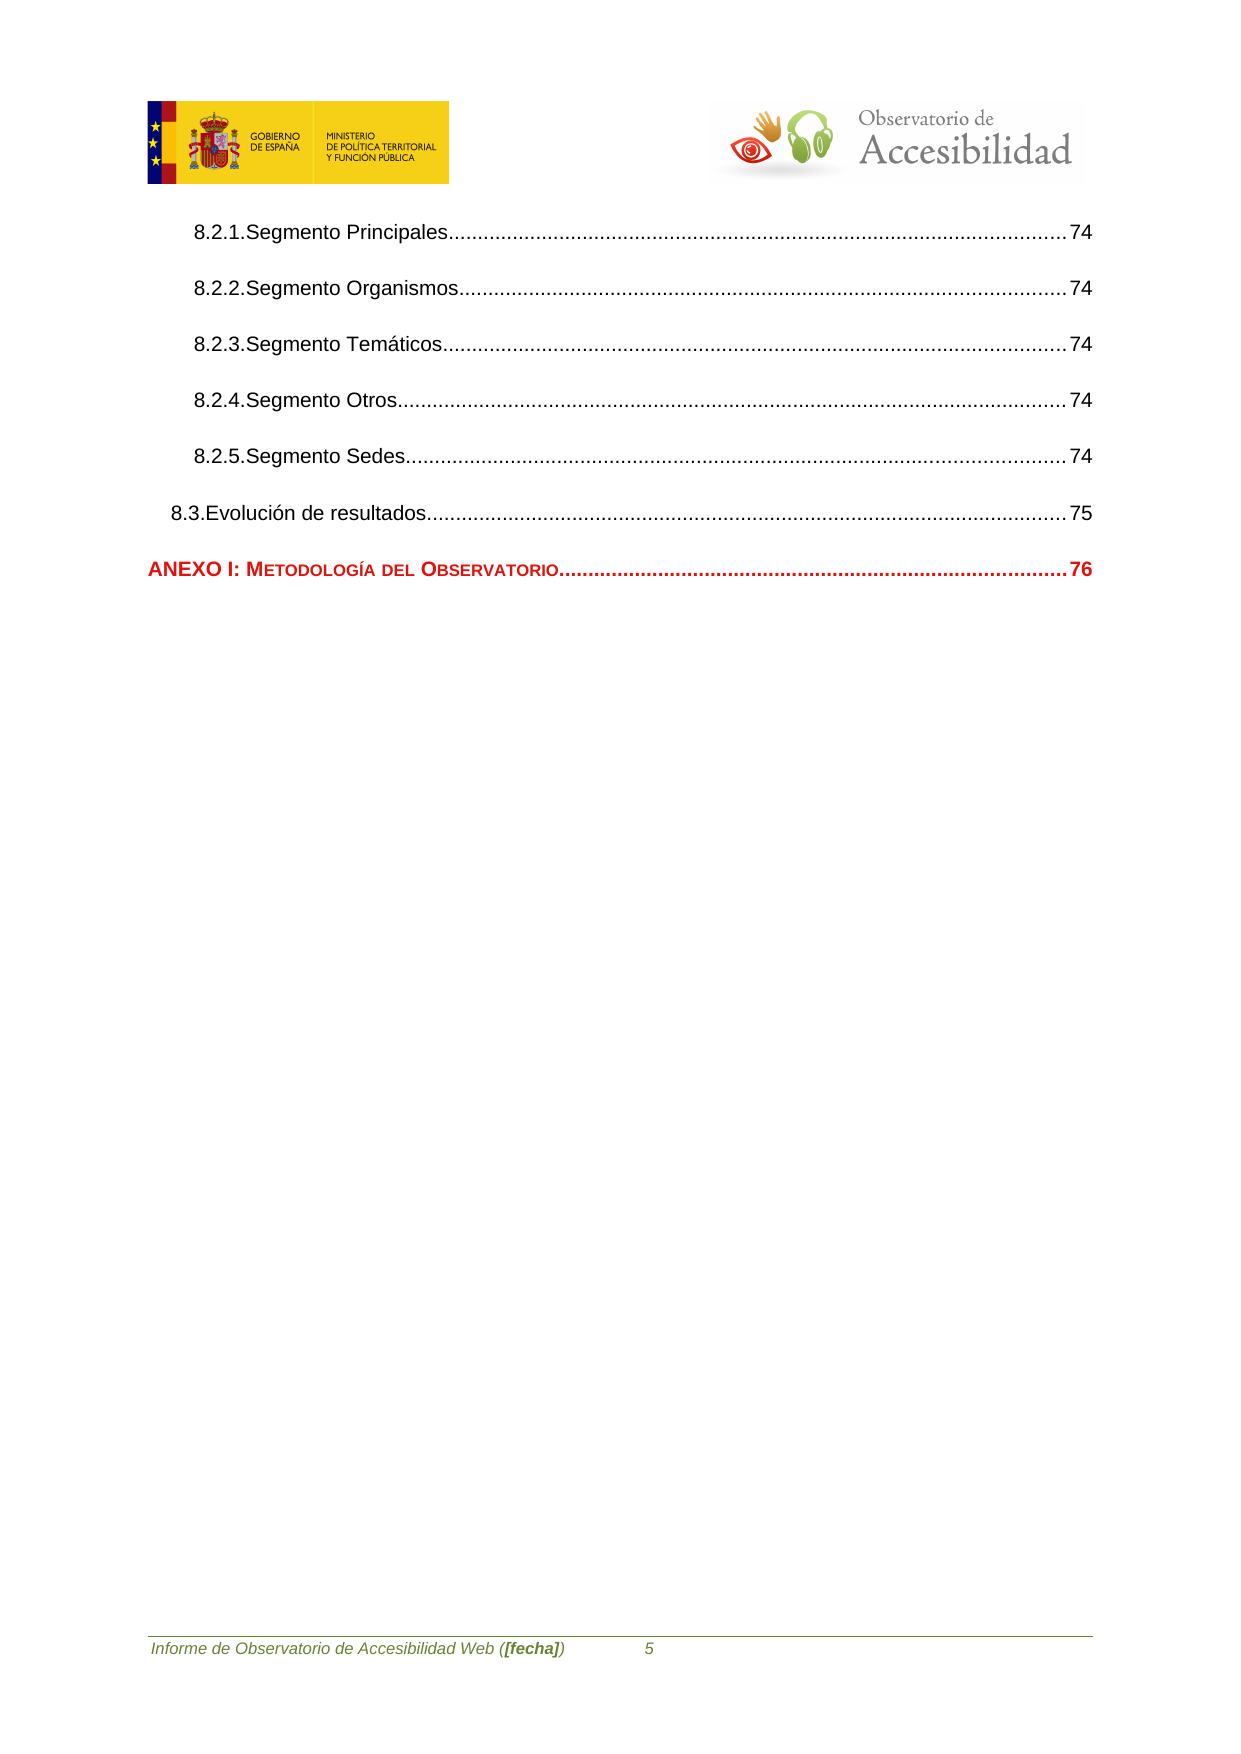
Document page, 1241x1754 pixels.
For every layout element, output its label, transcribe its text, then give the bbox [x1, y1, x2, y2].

text 8.2.3.Segmento Temáticos 74 [193, 332, 1092, 356]
text ANEXO I: Metodología del Observatorio 76 [148, 557, 1092, 581]
text 8.2.5.Segmento Sedes 74 [193, 444, 1092, 468]
text 8.2.2.Segmento Organismos 74 [193, 276, 1092, 300]
text 8.2.4.Segmento Otros 74 [193, 388, 1092, 412]
picture [147, 101, 450, 184]
text 8.3.Evolución de resultados 75 [171, 500, 1092, 524]
text 8.2.1.Segmento Principales 74 [193, 220, 1092, 244]
picture [710, 101, 1086, 184]
